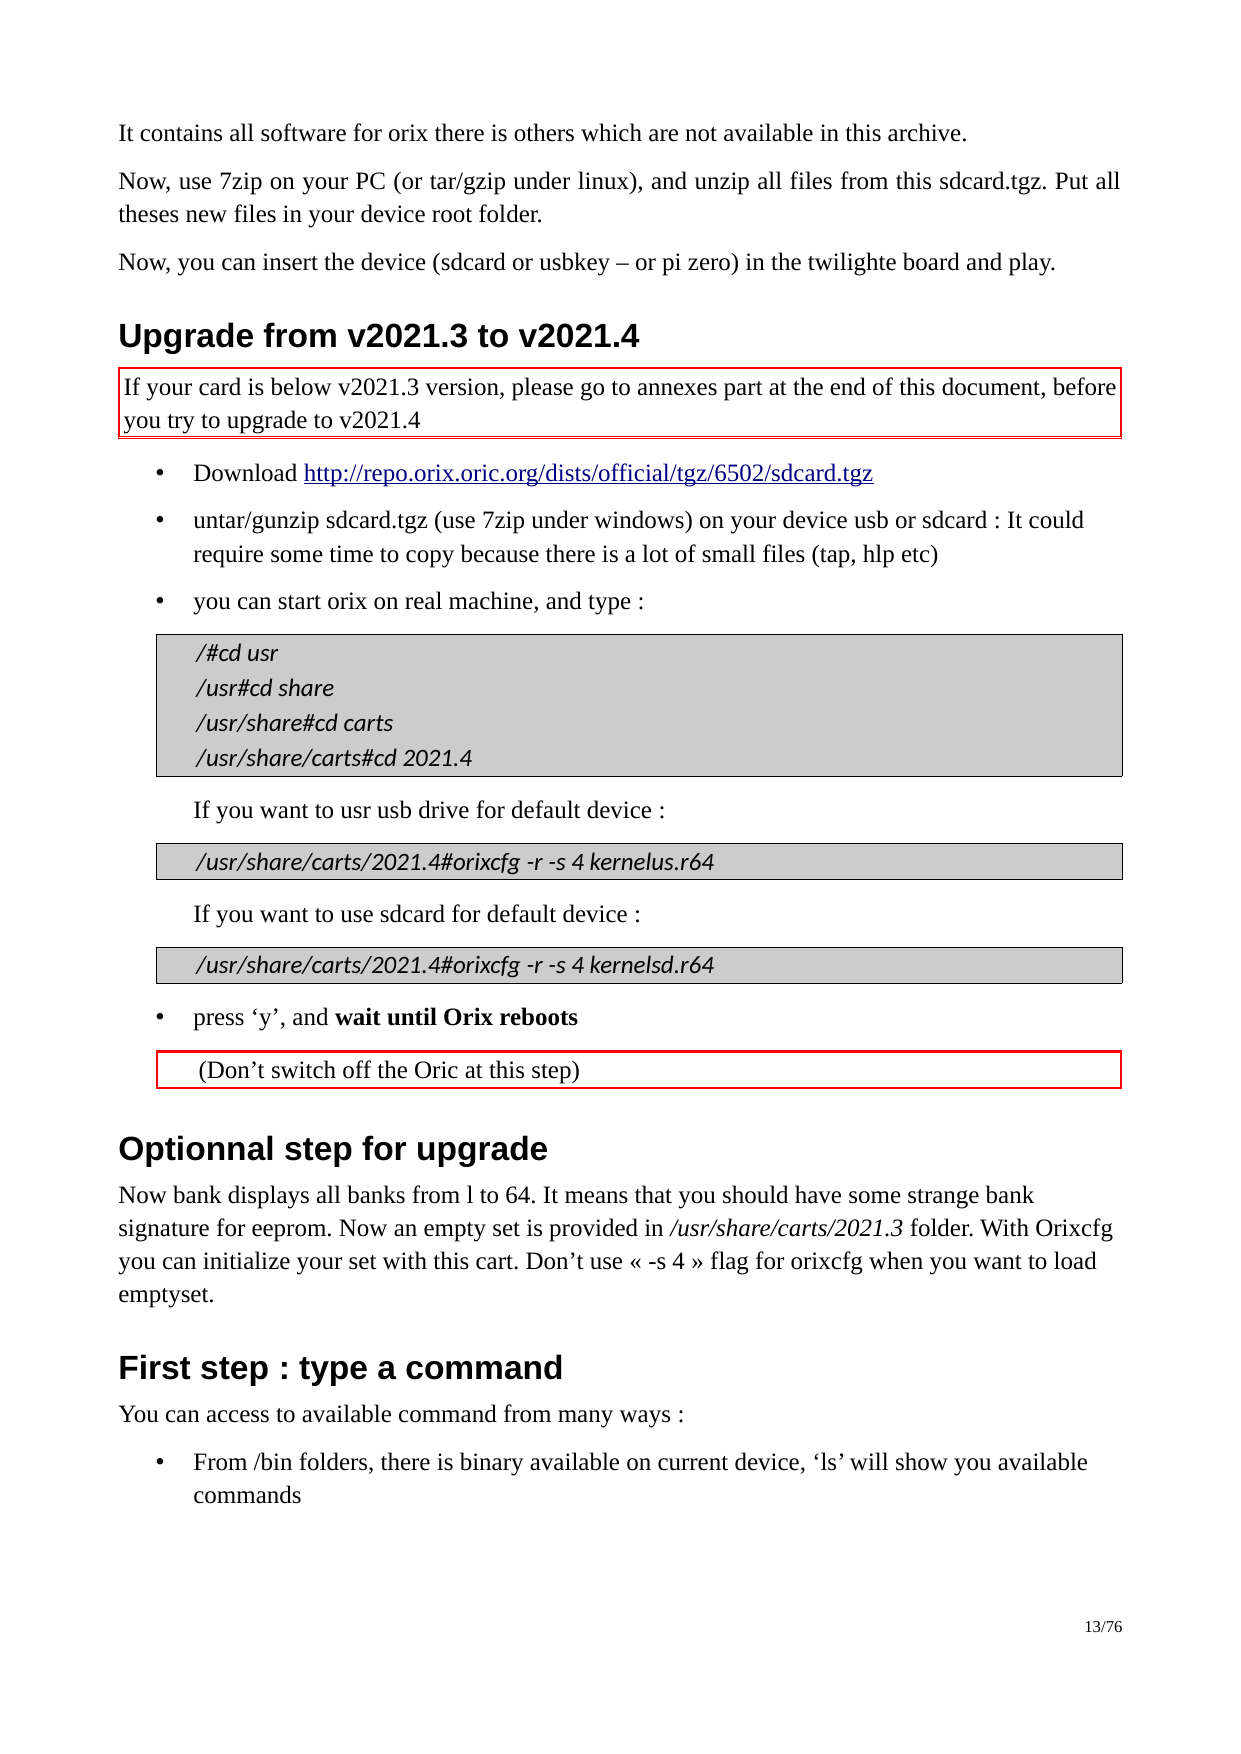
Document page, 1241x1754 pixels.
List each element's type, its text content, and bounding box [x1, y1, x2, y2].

list press ‘y’, and wait until Orix reboots [156, 1002, 1122, 1031]
list If you want to use sdcard for default device : [156, 899, 1122, 927]
text It contains all software for orix there is others which are not available in this archive. [118, 118, 1122, 147]
list From /bin folders, there is binary available on current device, ‘ls’ will show you available commands [156, 1447, 1122, 1509]
text You can access to available command from many ways : [118, 1399, 1122, 1428]
list you can start orix on real machine, and type : [156, 586, 1122, 615]
list /usr/share/carts/2021.4#orixcfg -r -s 4 kernelsd.r64 [157, 948, 1122, 983]
subtitle Optionnal step for upgrade [118, 1129, 1122, 1168]
list untar/gunzip sdcard.tgz (use 7zip under windows) on your device usb or sdcard : It could require some time to copy because there is a lot of small files (tap, hlp etc) [156, 506, 1122, 567]
list (Don’t switch off the Oric at this step) [158, 1053, 1120, 1087]
list /usr/share/carts/2021.4#orixcfg -r -s 4 kernelus.r64 [157, 844, 1122, 879]
text Now bank displays all banks from l to 64. It means that you should have some strange bank signature for eeprom. Now an empty set is provided in /usr/share/carts/2021.3 folder. With Orixcfg you can initialize your set with this cart. Don’t use « -s 4 » flag for orixcfg when you want to load emptyset. [118, 1180, 1122, 1308]
text Now, you can insert the device (sdcard or usbkey – or pi zero) in the twilighte board and play. [118, 247, 1122, 276]
subtitle First step : type a command [118, 1348, 1122, 1387]
subtitle Upgrade from v2021.3 to v2021.4 [118, 315, 1122, 354]
text Now, use 7zip on your PC (or tar/gzip under linux), and unzip all files from this sdcard.tgz. Put all theses new files in your device root folder. [118, 166, 1122, 228]
list If you want to usr usb drive for default device : [156, 795, 1122, 824]
list Download http://repo.orix.oric.org/dists/official/tgz/6502/sdcard.tgz [156, 458, 1122, 487]
text If your card is below v2021.3 version, please go to annexes part at the end of this document, before you try to upgrade to v2021.4 [120, 369, 1120, 436]
list /#cd usr /usr#cd share /usr/share#cd carts /usr/share/carts#cd 2021.4 [157, 635, 1122, 776]
